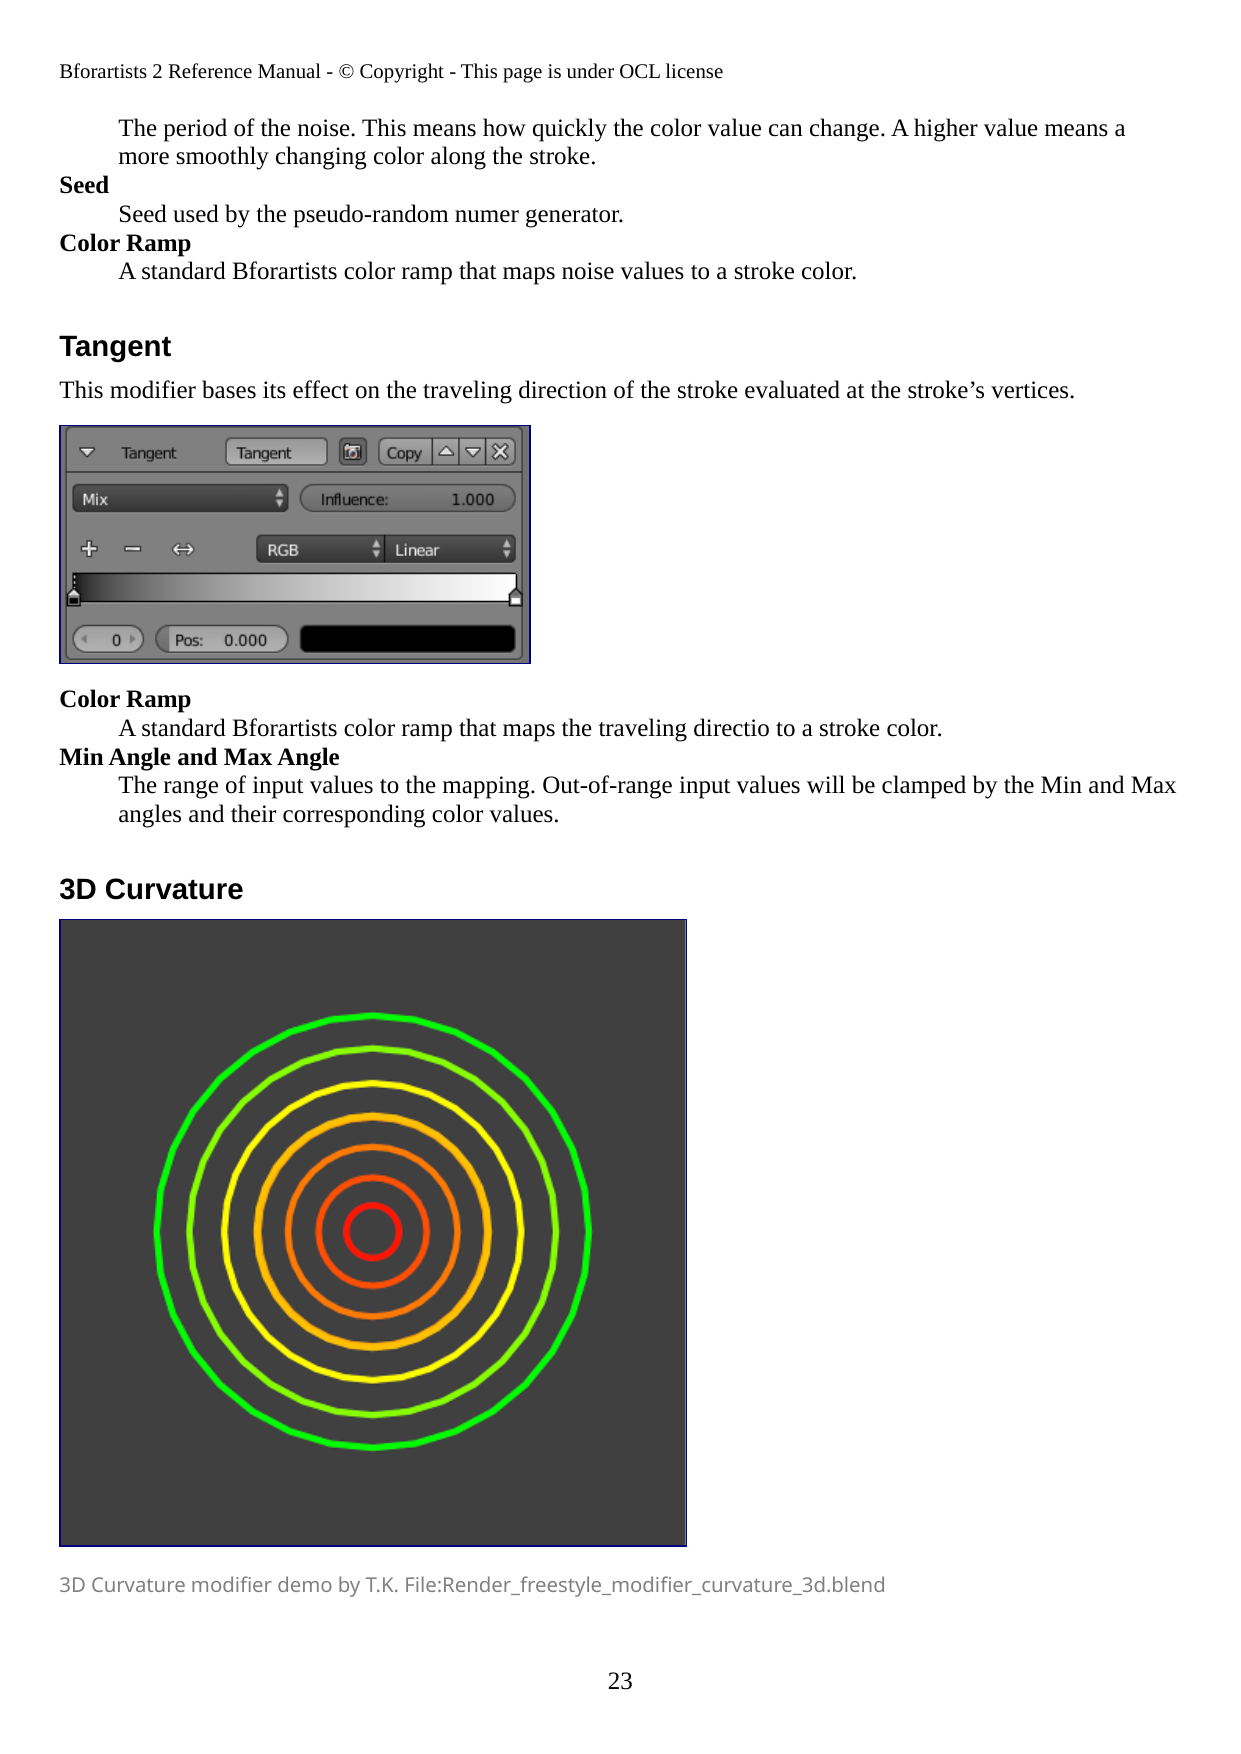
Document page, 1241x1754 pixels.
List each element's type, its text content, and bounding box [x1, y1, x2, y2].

list The range of input values to the mapping. Out-of-range input values will be clamped by the Min and Max angles and their corresponding color values. [118, 771, 1181, 828]
subtitle Seed [59, 170, 1181, 199]
subtitle Tangent [59, 329, 1181, 363]
list Seed used by the pseudo-random numer generator. [118, 199, 1181, 228]
text This modifier bases its effect on the traveling direction of the stroke evaluated at the stroke’s vertices. [59, 375, 1181, 404]
subtitle Color Ramp [59, 684, 1181, 713]
picture [61, 920, 686, 1545]
subtitle 3D Curvature [59, 872, 1181, 906]
picture [61, 426, 529, 663]
list A standard Bforartists color ramp that maps the traveling directio to a stroke color. [118, 713, 1181, 742]
text 3D Curvature modifier demo by T.K. File:Render_freestyle_modifier_curvature_3d.blend [59, 1567, 1181, 1598]
list A standard Bforartists color ramp that maps noise values to a stroke color. [118, 256, 1181, 285]
subtitle Min Angle and Max Angle [59, 742, 1181, 771]
list The period of the noise. This means how quickly the color value can change. A higher value means a more smoothly changing color along the stroke. [118, 113, 1181, 170]
subtitle Color Ramp [59, 228, 1181, 256]
